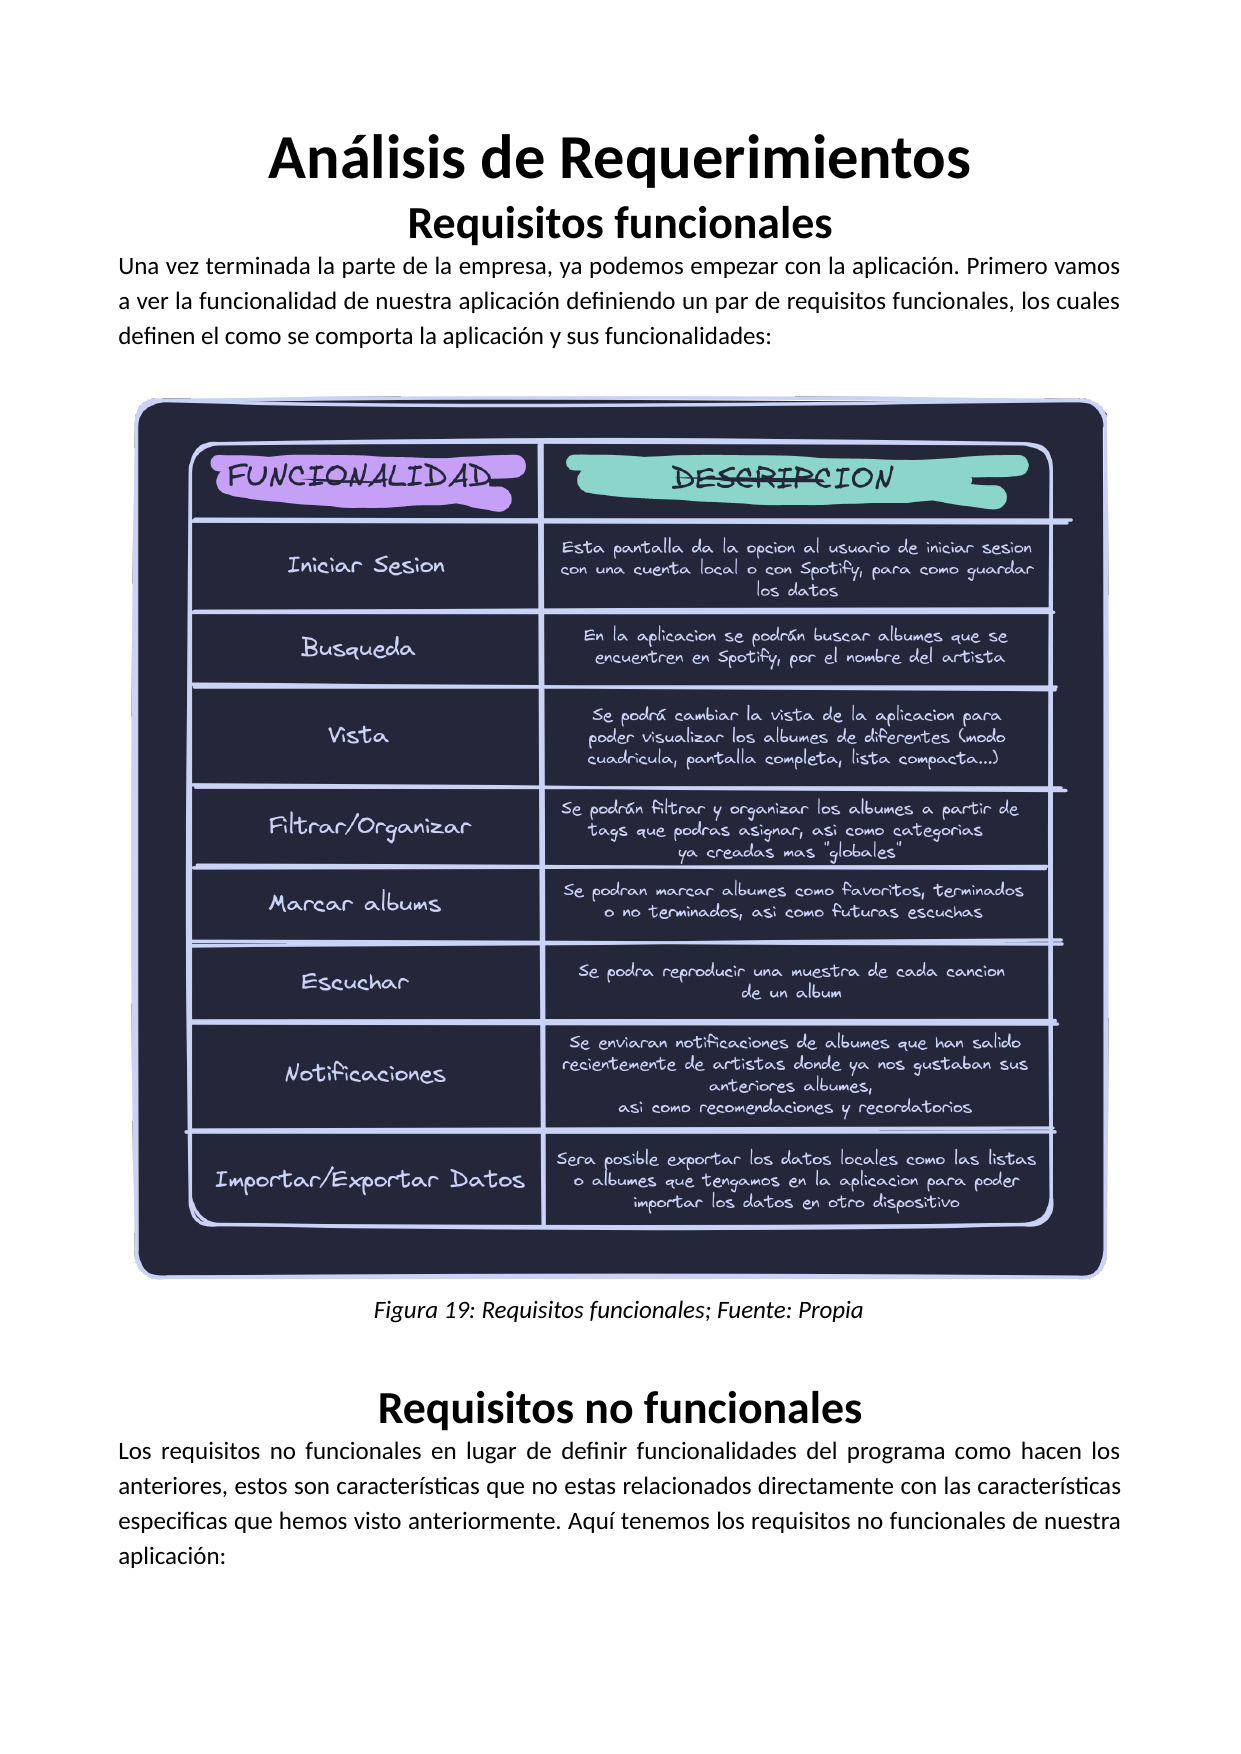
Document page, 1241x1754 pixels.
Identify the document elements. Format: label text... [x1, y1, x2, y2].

text Los requisitos no funcionales en lugar de definir funcionalidades del programa como hacen los anteriores, estos son características que no estas relacionados directamente con las características especificas que hemos visto anteriormente. Aquí tenemos los requisitos no funcionales de nuestra aplicación: [118, 1435, 1122, 1570]
text Figura 19: Requisitos funcionales; Fuente: Propia [118, 1295, 1122, 1325]
text Requisitos no funcionales [118, 1379, 1122, 1435]
text Una vez terminada la parte de la empresa, ya podemos empezar con la aplicación. Primero vamos a ver la funcionalidad de nuestra aplicación definiendo un par de requisitos funcionales, los cuales definen el como se comporta la aplicación y sus funcionalidades: [118, 250, 1122, 351]
text Requisitos funcionales [118, 194, 1122, 250]
text Análisis de Requerimientos [118, 118, 1122, 194]
picture [118, 382, 1123, 1295]
